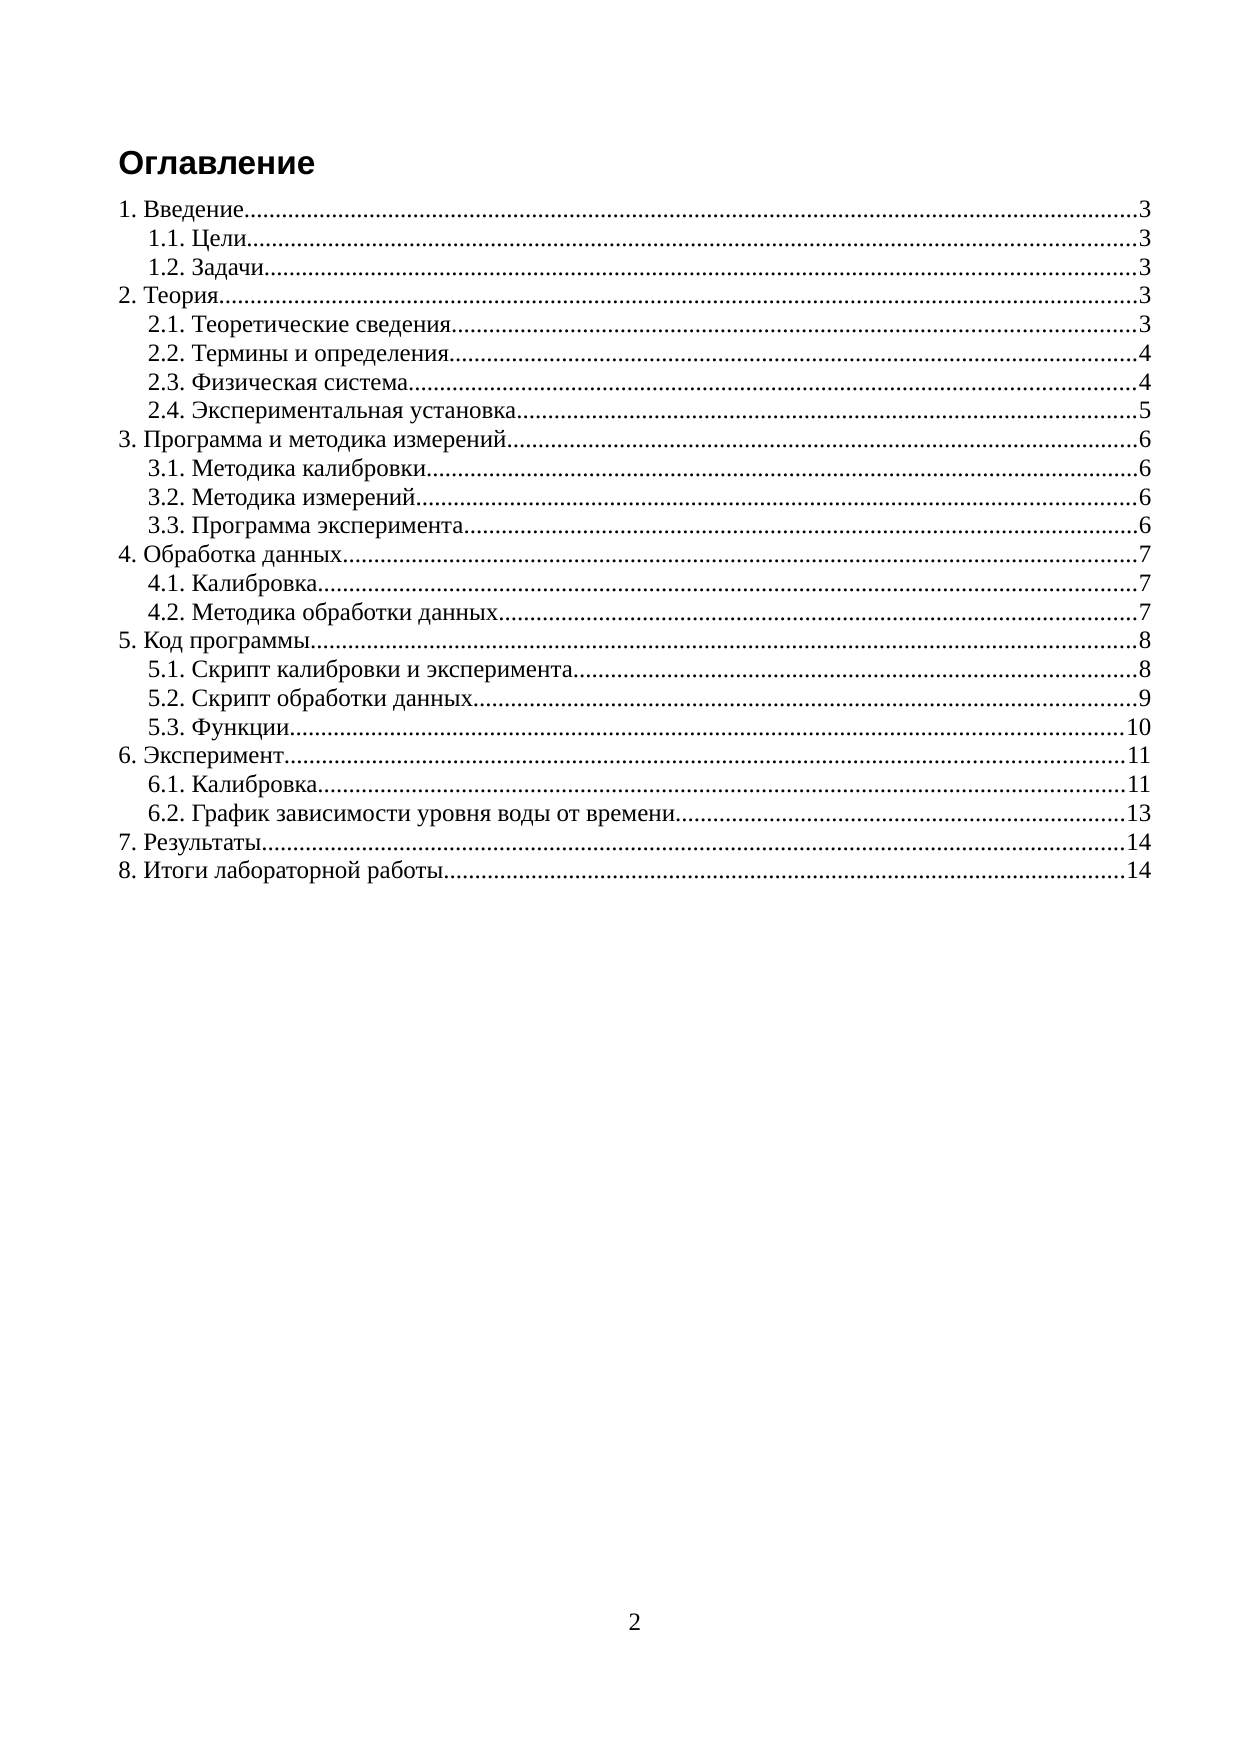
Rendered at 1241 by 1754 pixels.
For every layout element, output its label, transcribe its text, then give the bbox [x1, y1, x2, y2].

text 6.1. Калибровка 11 [148, 769, 1151, 798]
text 5.2. Скрипт обработки данных 9 [148, 683, 1151, 712]
subtitle Оглавление [118, 143, 1151, 182]
text 7. Результаты 14 [118, 827, 1151, 855]
text 1. Введение 3 [118, 194, 1151, 223]
text 2.3. Физическая система 4 [148, 367, 1151, 395]
text 2.4. Экспериментальная установка 5 [148, 395, 1151, 424]
text 3.2. Методика измерений 6 [148, 482, 1151, 510]
text 1.2. Задачи 3 [148, 252, 1151, 280]
text 6. Эксперимент 11 [118, 740, 1151, 769]
text 4.2. Методика обработки данных 7 [148, 597, 1151, 625]
text 5.1. Скрипт калибровки и эксперимента 8 [148, 654, 1151, 683]
text 2.1. Теоретические сведения 3 [148, 309, 1151, 338]
text 3.1. Методика калибровки 6 [148, 453, 1151, 482]
text 1.1. Цели 3 [148, 223, 1151, 252]
text 6.2. График зависимости уровня воды от времени 13 [148, 798, 1151, 827]
text 3. Программа и методика измерений 6 [118, 424, 1151, 453]
text 4. Обработка данных 7 [118, 539, 1151, 568]
text 8. Итоги лабораторной работы 14 [118, 855, 1151, 884]
text 5.3. Функции 10 [148, 712, 1151, 740]
text 2. Теория 3 [118, 280, 1151, 309]
text 2.2. Термины и определения 4 [148, 338, 1151, 367]
text 4.1. Калибровка 7 [148, 568, 1151, 597]
text 5. Код программы 8 [118, 625, 1151, 654]
text 3.3. Программа эксперимента 6 [148, 510, 1151, 539]
